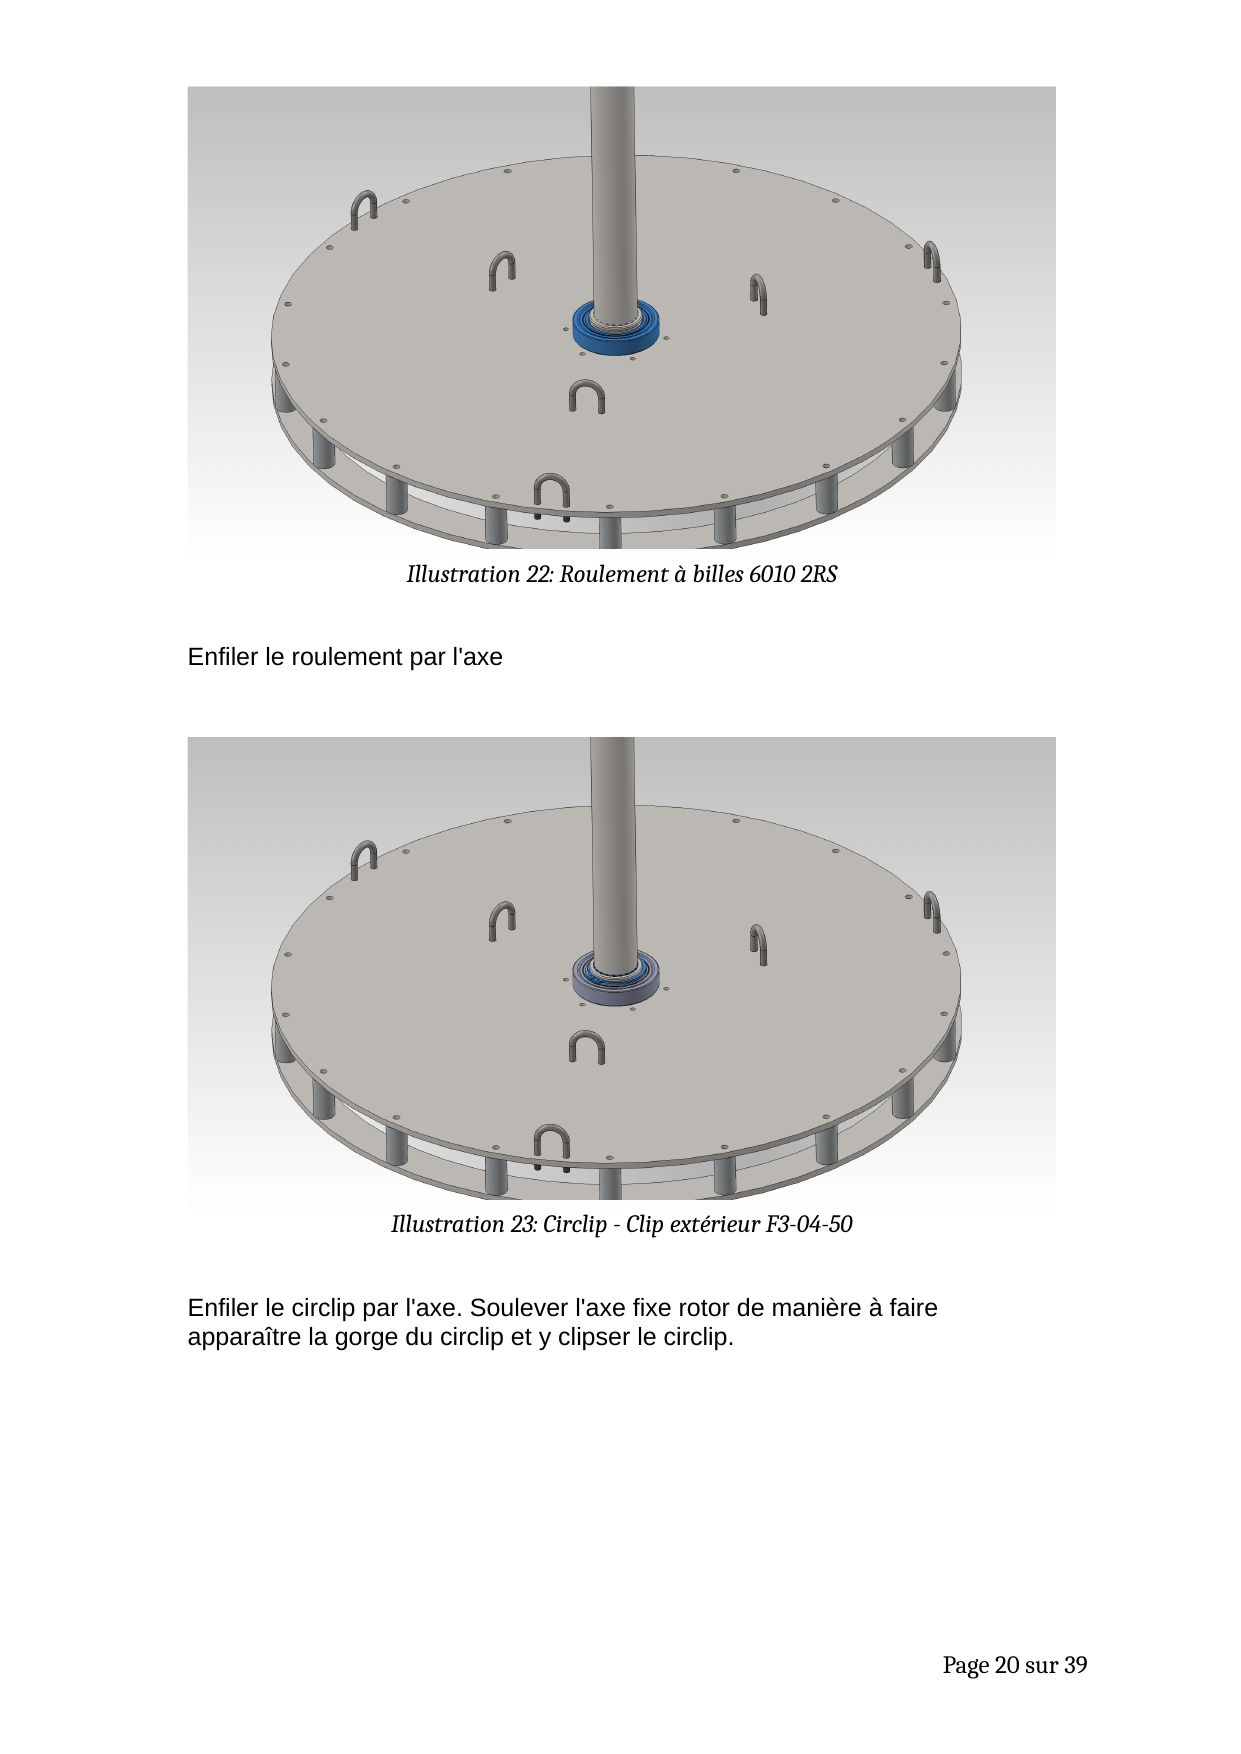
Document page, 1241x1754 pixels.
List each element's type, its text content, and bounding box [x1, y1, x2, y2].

text Illustration 22: Roulement à billes 6010 2RS [187, 560, 1056, 588]
text Enfiler le roulement par l'axe [187, 642, 1056, 671]
text Enfiler le circlip par l'axe. Soulever l'axe fixe rotor de manière à faire apparaître la gorge du circlip et y clipser le circlip. [187, 1293, 1056, 1350]
text Illustration 23: Circlip - Clip extérieur F3-04-50 [187, 1211, 1056, 1239]
picture [187, 86, 1056, 560]
picture [187, 737, 1056, 1211]
